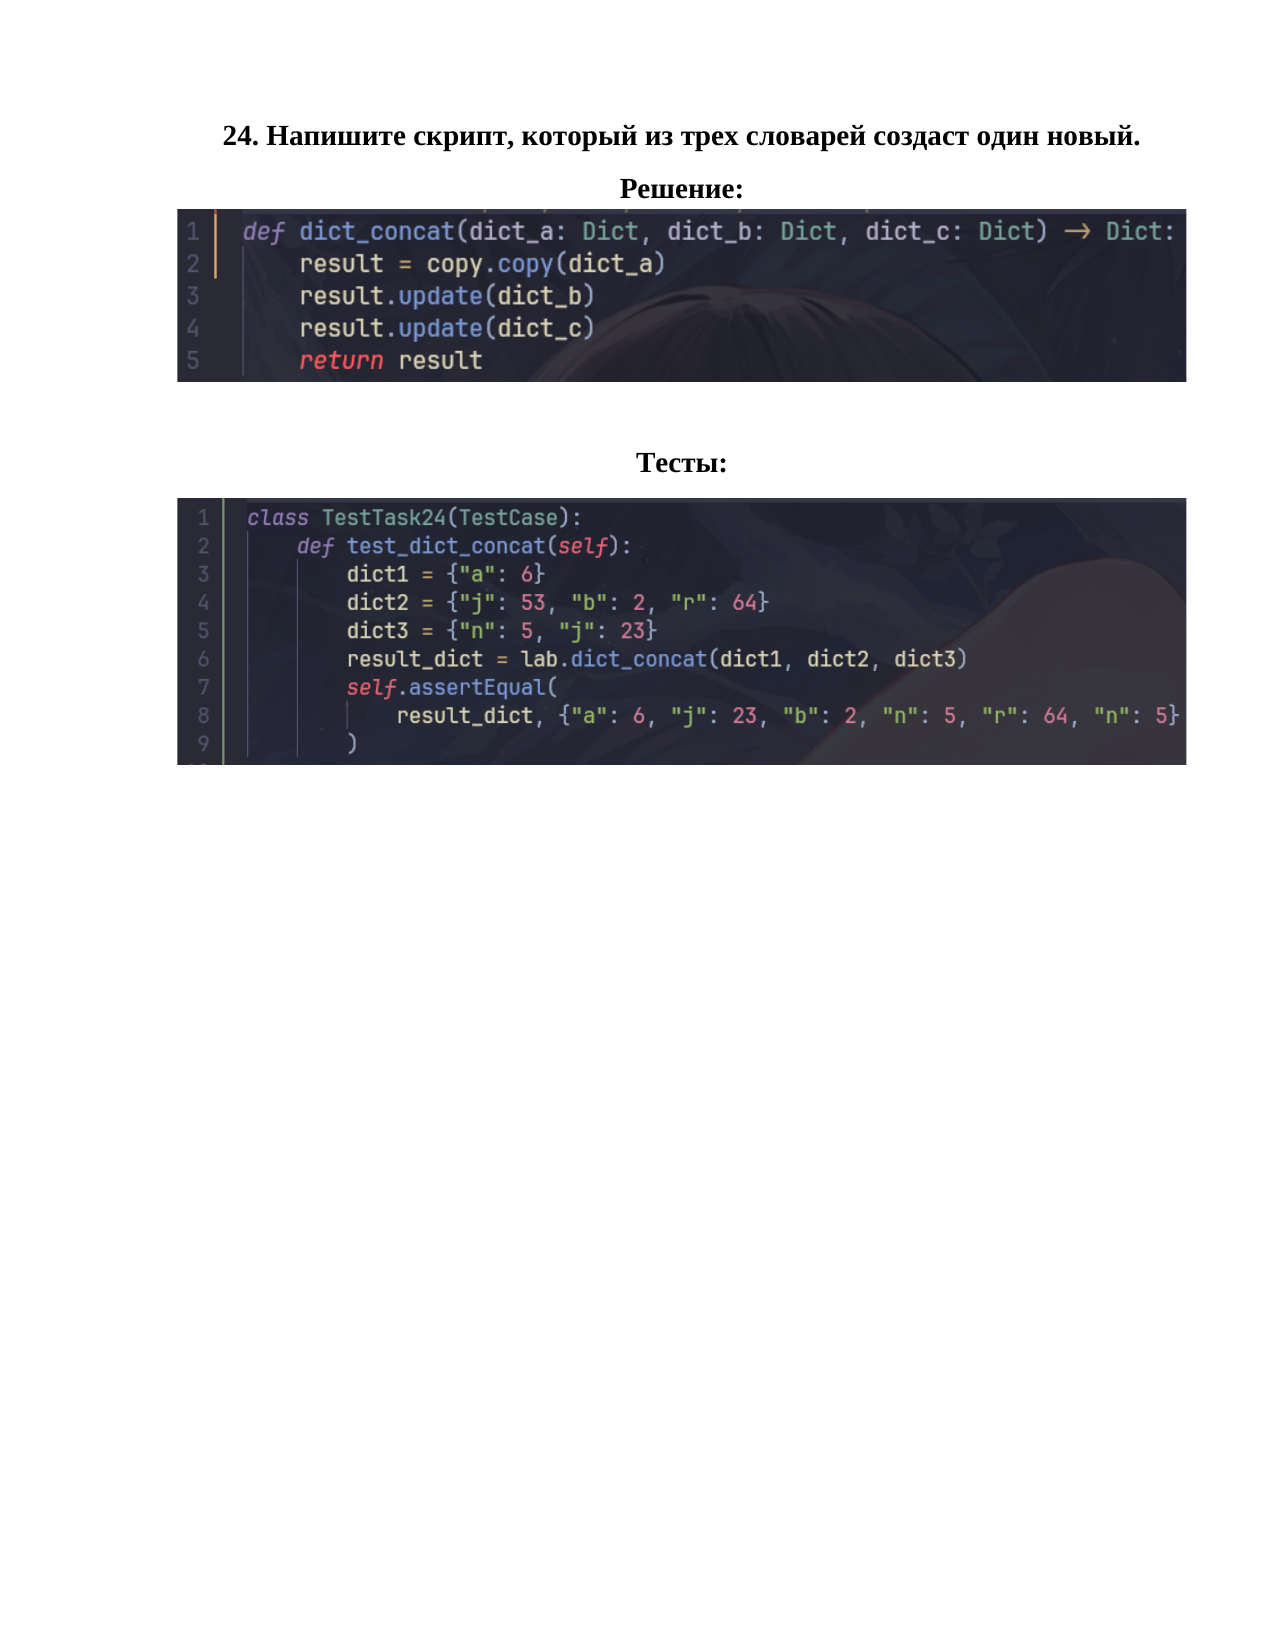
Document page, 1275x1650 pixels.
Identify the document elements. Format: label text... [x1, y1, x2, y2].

picture [177, 498, 1187, 765]
picture [177, 209, 1187, 382]
text Решение: [177, 171, 1186, 205]
text Тесты: [177, 445, 1186, 479]
text 24. Напишите скрипт, который из трех словарей создаст один новый. [177, 118, 1186, 152]
